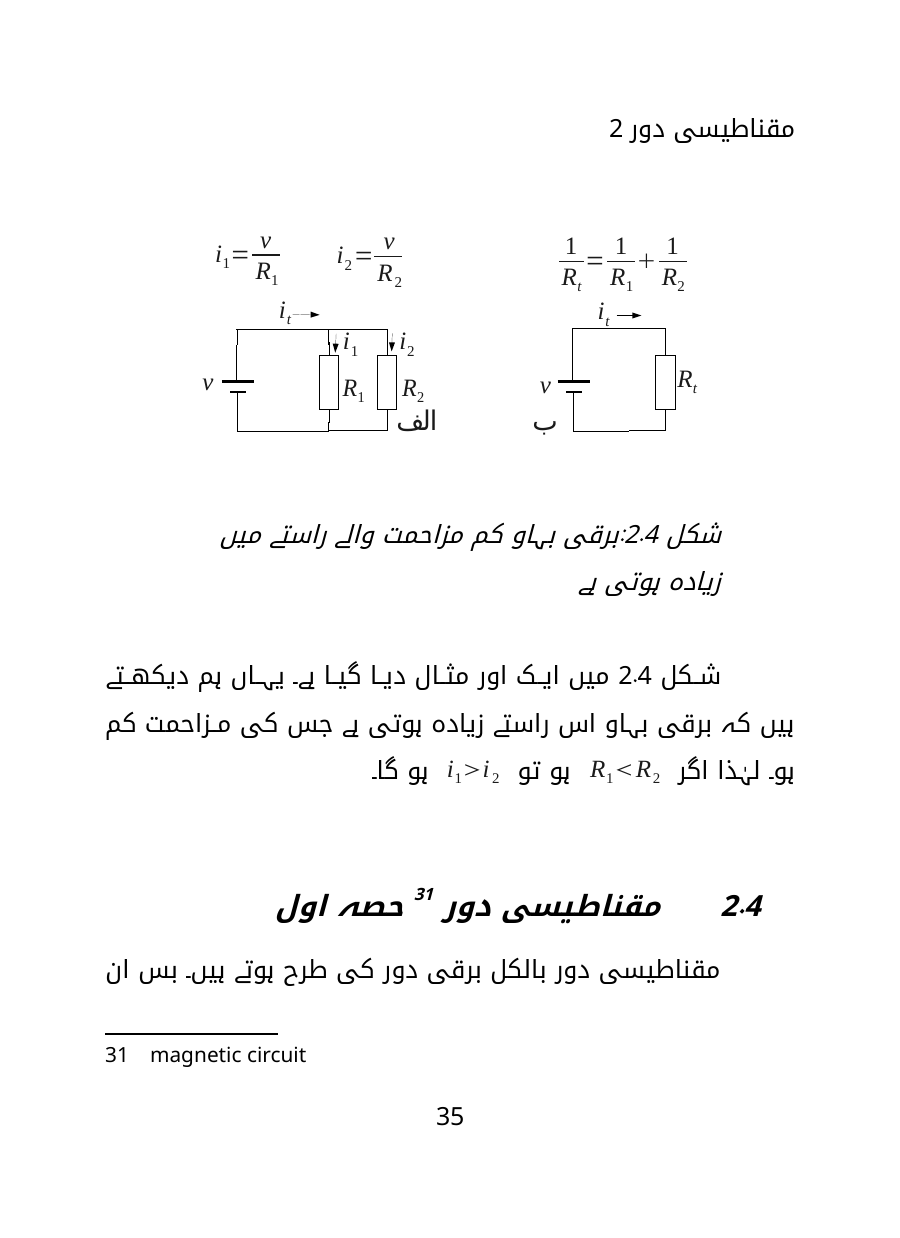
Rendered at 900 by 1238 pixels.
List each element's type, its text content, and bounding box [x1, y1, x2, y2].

text مقناطیسی دور بالکل برقی دور کی طرح ہوتے ہیں۔ بس ان میں برقی دباؤ کی جگہ مقناطیسی دباؤ ، برقی رو کی جگہ مقناطیسی رو اور برقی مزاحمت کی جگی مقناطیسی مزاحمت ہوتا ہے۔ لہٰذا ہم بالکل ایک برقی دور کی طرح ایک مقناطیسی دور بنا سکتے ہیں۔ ایسا ہی ایک دور شکل 2.5 حصہ الف میں دکھایا گیا ہے۔ [105, 947, 795, 994]
text شکل 2.4 میں ایک اور مثال دیا گیا ہے۔ یہاں ہم دیکھتے ہیں کہ برقی بہاو اس راستے زیادہ ہوتی ہے جس کی مزاحمت کم ہو۔ لہٰذا اگرہو توہو گا۔ [105, 652, 795, 795]
text شکل 2.4:برقی بہاو کم مزاحمت والے راستے میں زیادہ ہوتی ہے [179, 195, 721, 606]
list magnetic circuit [105, 1040, 795, 1068]
subtitle مقناطیسی دور حصہ اول [105, 879, 720, 934]
